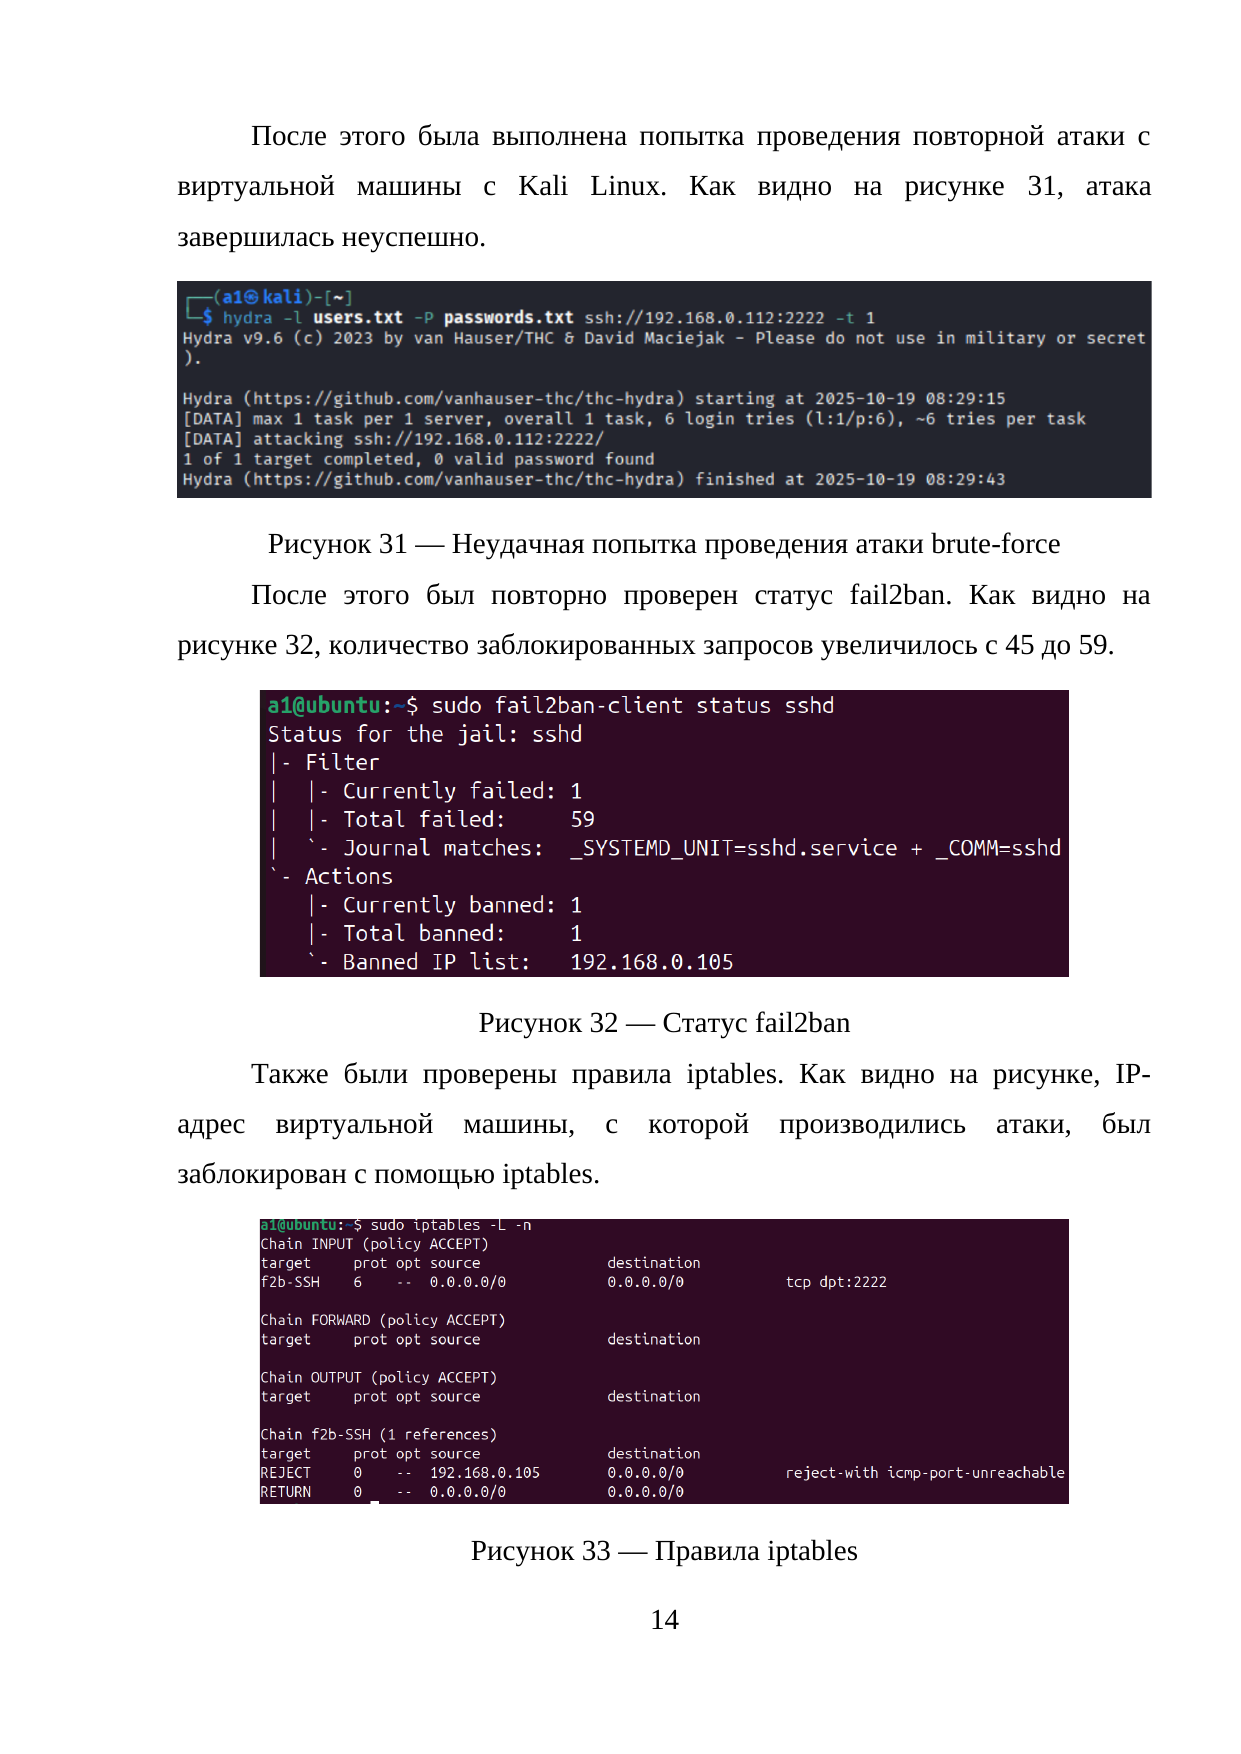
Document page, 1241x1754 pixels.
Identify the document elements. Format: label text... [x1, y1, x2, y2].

picture [259, 1219, 1069, 1504]
text Также были проверены правила iptables. Как видно на рисунке, IP-адрес виртуальной машины, с которой производились атаки, был заблокирован с помощью iptables. [177, 1056, 1152, 1190]
picture [177, 281, 1152, 498]
picture [259, 690, 1069, 977]
text После этого была выполнена попытка проведения повторной атаки с виртуальной машины с Kali Linux. Как видно на рисунке 31, атака завершилась неуспешно. [177, 118, 1152, 252]
text Рисунок 32 — Статус fail2ban [177, 690, 1152, 1039]
text Рисунок 33 — Правила iptables [177, 1219, 1152, 1566]
text Рисунок 31 — Неудачная попытка проведения атаки brute-force [177, 498, 1152, 560]
text После этого был повторно проверен статус fail2ban. Как видно на рисунке 32, количество заблокированных запросов увеличилось с 45 до 59. [177, 577, 1152, 661]
